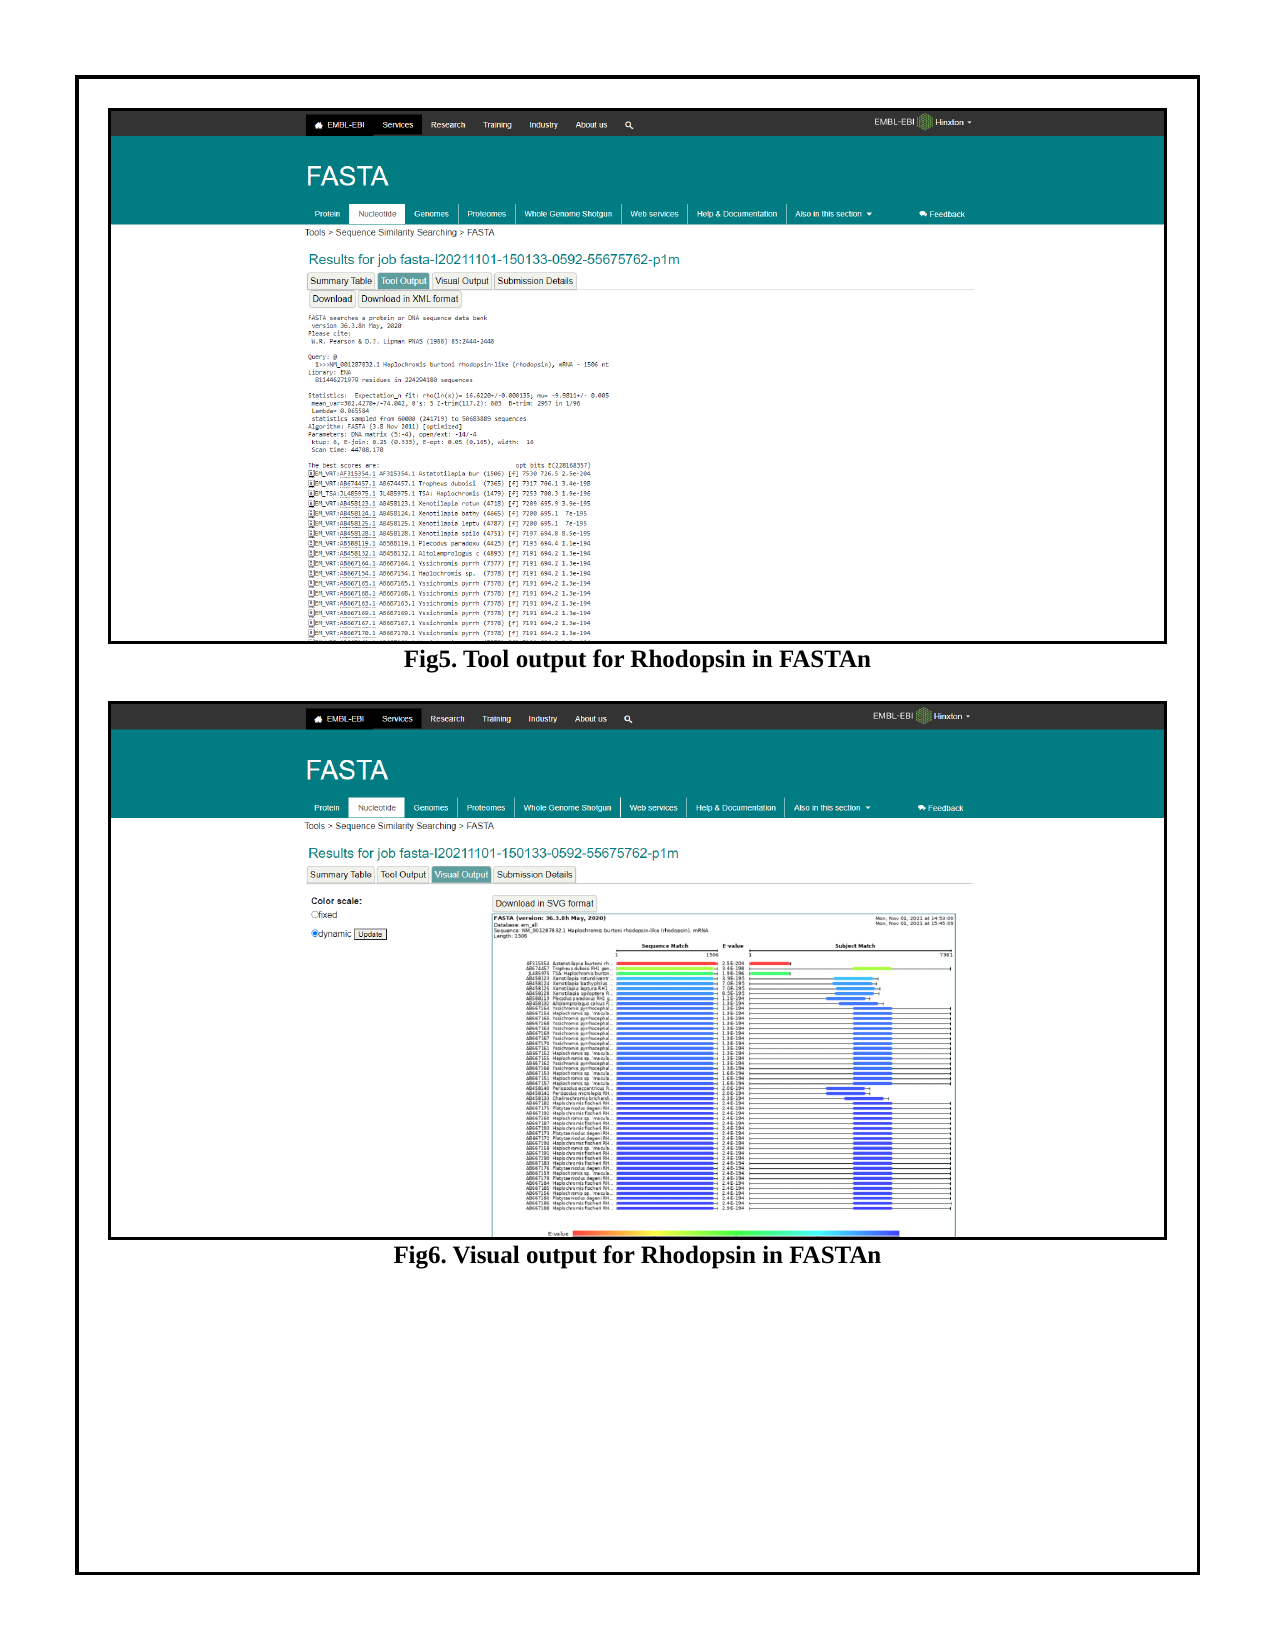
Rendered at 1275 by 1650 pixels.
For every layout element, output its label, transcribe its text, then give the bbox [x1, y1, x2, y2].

text Fig5. Tool output for Rhodopsin in FASTAn [108, 644, 1167, 672]
text Fig6. Visual output for Rhodopsin in FASTAn [108, 1240, 1167, 1268]
